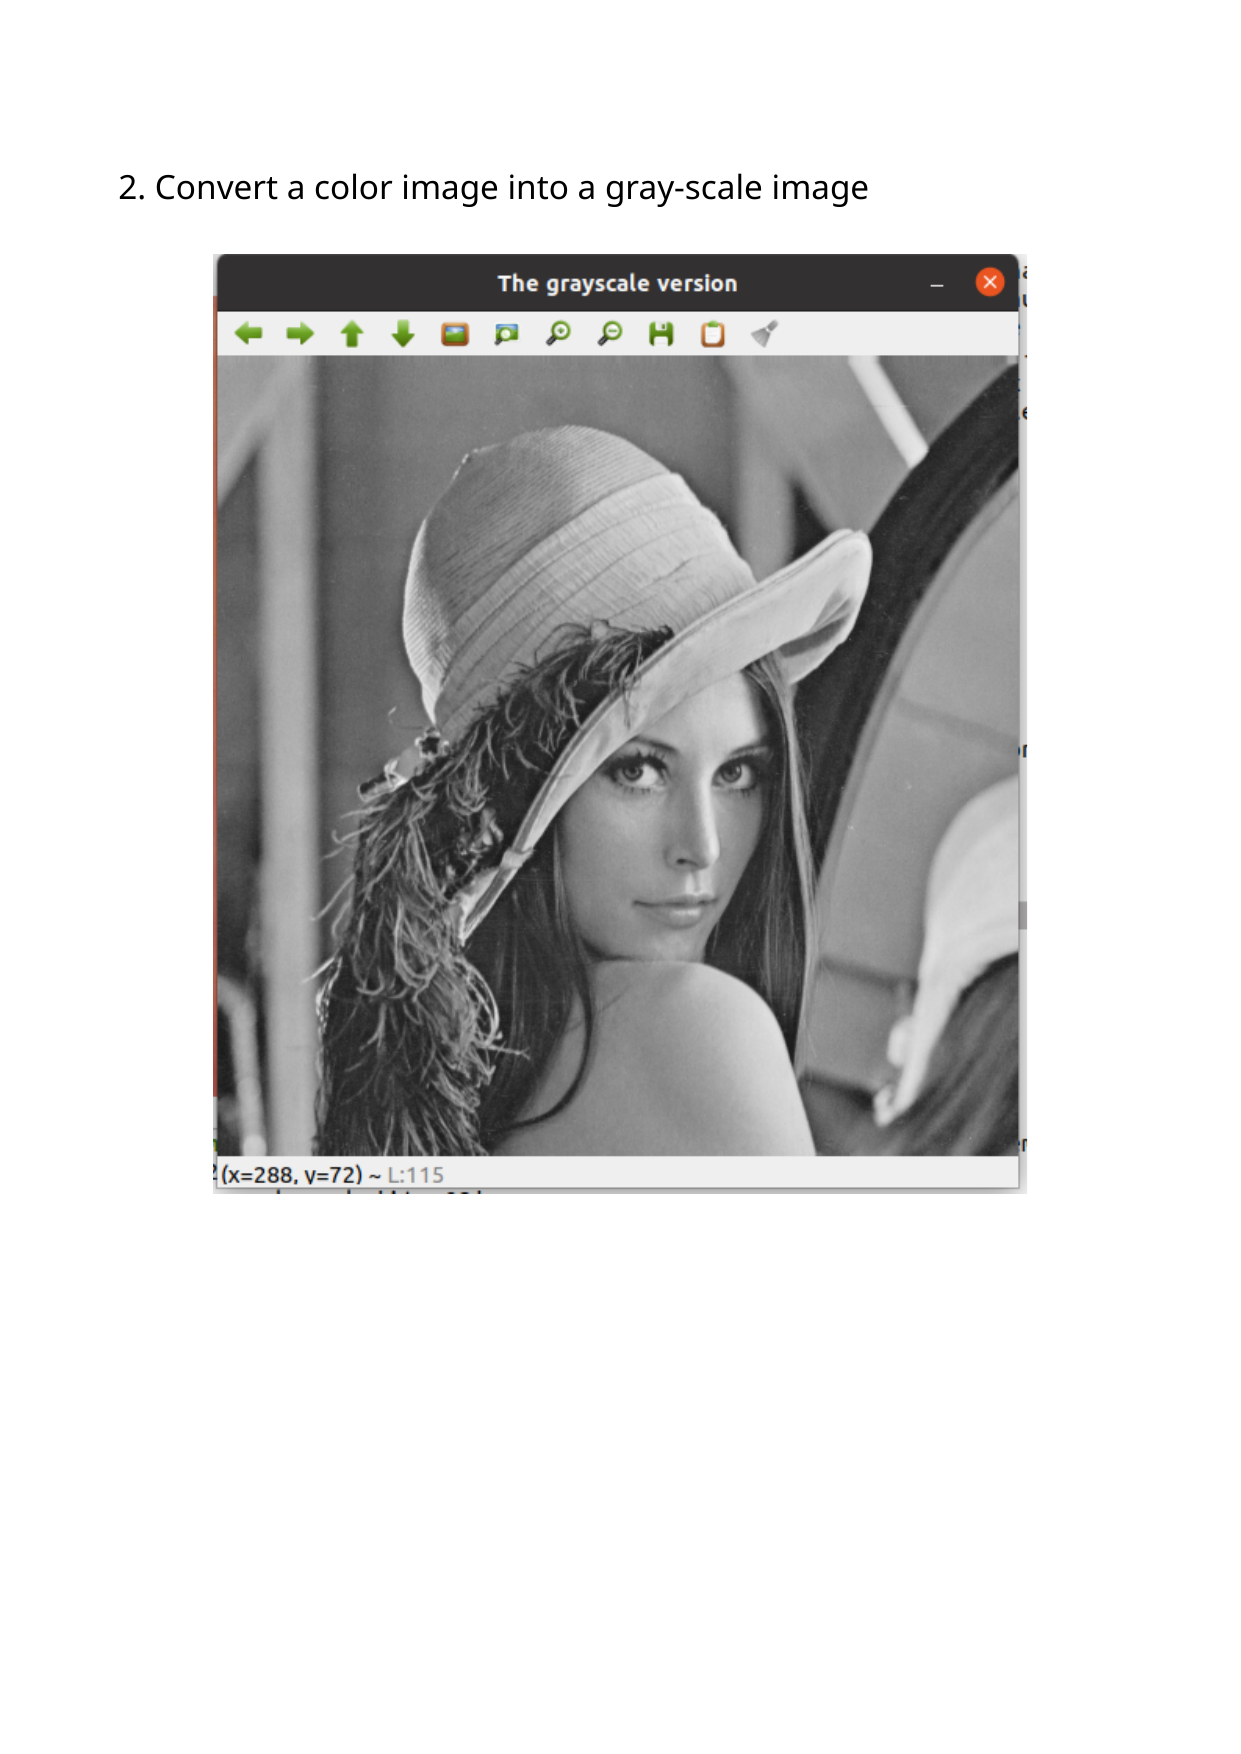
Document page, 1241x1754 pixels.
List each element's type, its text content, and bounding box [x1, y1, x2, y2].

text 2. Convert a color image into a gray-scale image [118, 163, 1122, 209]
picture [213, 254, 1028, 1194]
